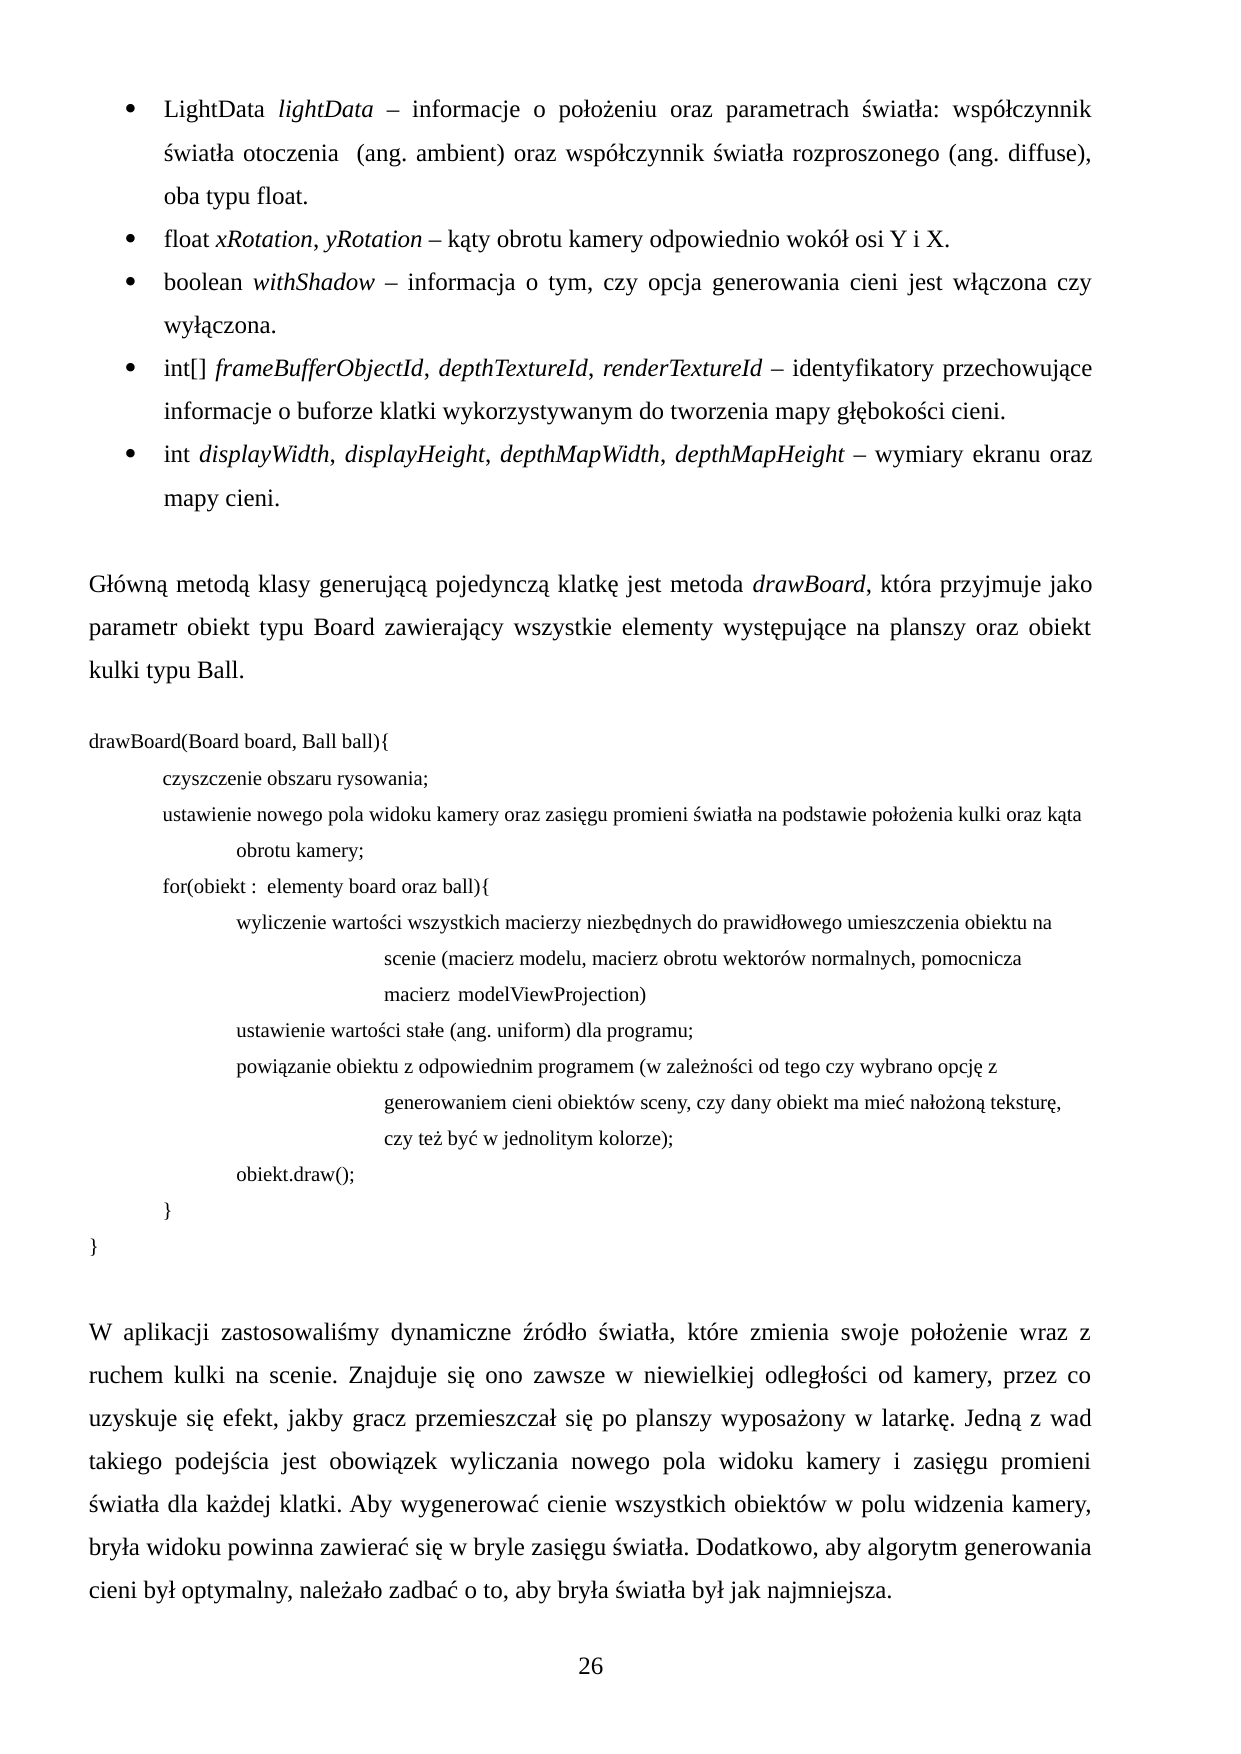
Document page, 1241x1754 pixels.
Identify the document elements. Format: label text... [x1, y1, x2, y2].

text obiekt.draw(); [88, 1162, 1093, 1186]
list int[] frameBufferObjectId, depthTextureId, renderTextureId – identyfikatory przechowujące informacje o buforze klatki wykorzystywanym do tworzenia mapy głębokości cieni. [126, 353, 1093, 425]
text } [88, 1234, 1093, 1258]
list boolean withShadow – informacja o tym, czy opcja generowania cieni jest włączona czy wyłączona. [126, 267, 1093, 339]
text powiązanie obiektu z odpowiednim programem (w zależności od tego czy wybrano opcję z generowaniem cieni obiektów sceny, czy dany obiekt ma mieć nałożoną teksturę, czy też być w jednolitym kolorze); [88, 1054, 1093, 1150]
text drawBoard(Board board, Ball ball){ [88, 729, 1093, 753]
text } [88, 1198, 1093, 1222]
text ustawienie nowego pola widoku kamery oraz zasięgu promieni światła na podstawie położenia kulki oraz kąta obrotu kamery; [88, 801, 1093, 862]
text wyliczenie wartości wszystkich macierzy niezbędnych do prawidłowego umieszczenia obiektu na scenie (macierz modelu, macierz obrotu wektorów normalnych, pomocnicza macierz modelViewProjection) [88, 909, 1093, 1006]
list int displayWidth, displayHeight, depthMapWidth, depthMapHeight – wymiary ekranu oraz mapy cieni. [126, 439, 1093, 511]
text ustawienie wartości stałe (ang. uniform) dla programu; [88, 1018, 1093, 1042]
text for(obiekt : elementy board oraz ball){ [88, 873, 1093, 898]
text W aplikacji zastosowaliśmy dynamiczne źródło światła, które zmienia swoje położenie wraz z ruchem kulki na scenie. Znajduje się ono zawsze w niewielkiej odległości od kamery, przez co uzyskuje się efekt, jakby gracz przemieszczał się po planszy wyposażony w latarkę. Jedną z wad takiego podejścia jest obowiązek wyliczania nowego pola widoku kamery i zasięgu promieni światła dla każdej klatki. Aby wygenerować cienie wszystkich obiektów w polu widzenia kamery, bryła widoku powinna zawierać się w bryle zasięgu światła. Dodatkowo, aby algorytm generowania cieni był optymalny, należało zadbać o to, aby bryła światła był jak najmniejsza. [88, 1317, 1093, 1604]
text Główną metodą klasy generującą pojedynczą klatkę jest metoda drawBoard, która przyjmuje jako parametr obiekt typu Board zawierający wszystkie elementy występujące na planszy oraz obiekt kulki typu Ball. [88, 569, 1093, 684]
list float xRotation, yRotation – kąty obrotu kamery odpowiednio wokół osi Y i X. [126, 224, 1093, 253]
list LightData lightData – informacje o położeniu oraz parametrach światła: współczynnik światła otoczenia (ang. ambient) oraz współczynnik światła rozproszonego (ang. diffuse), oba typu float. [126, 94, 1093, 209]
text czyszczenie obszaru rysowania; [88, 765, 1093, 789]
